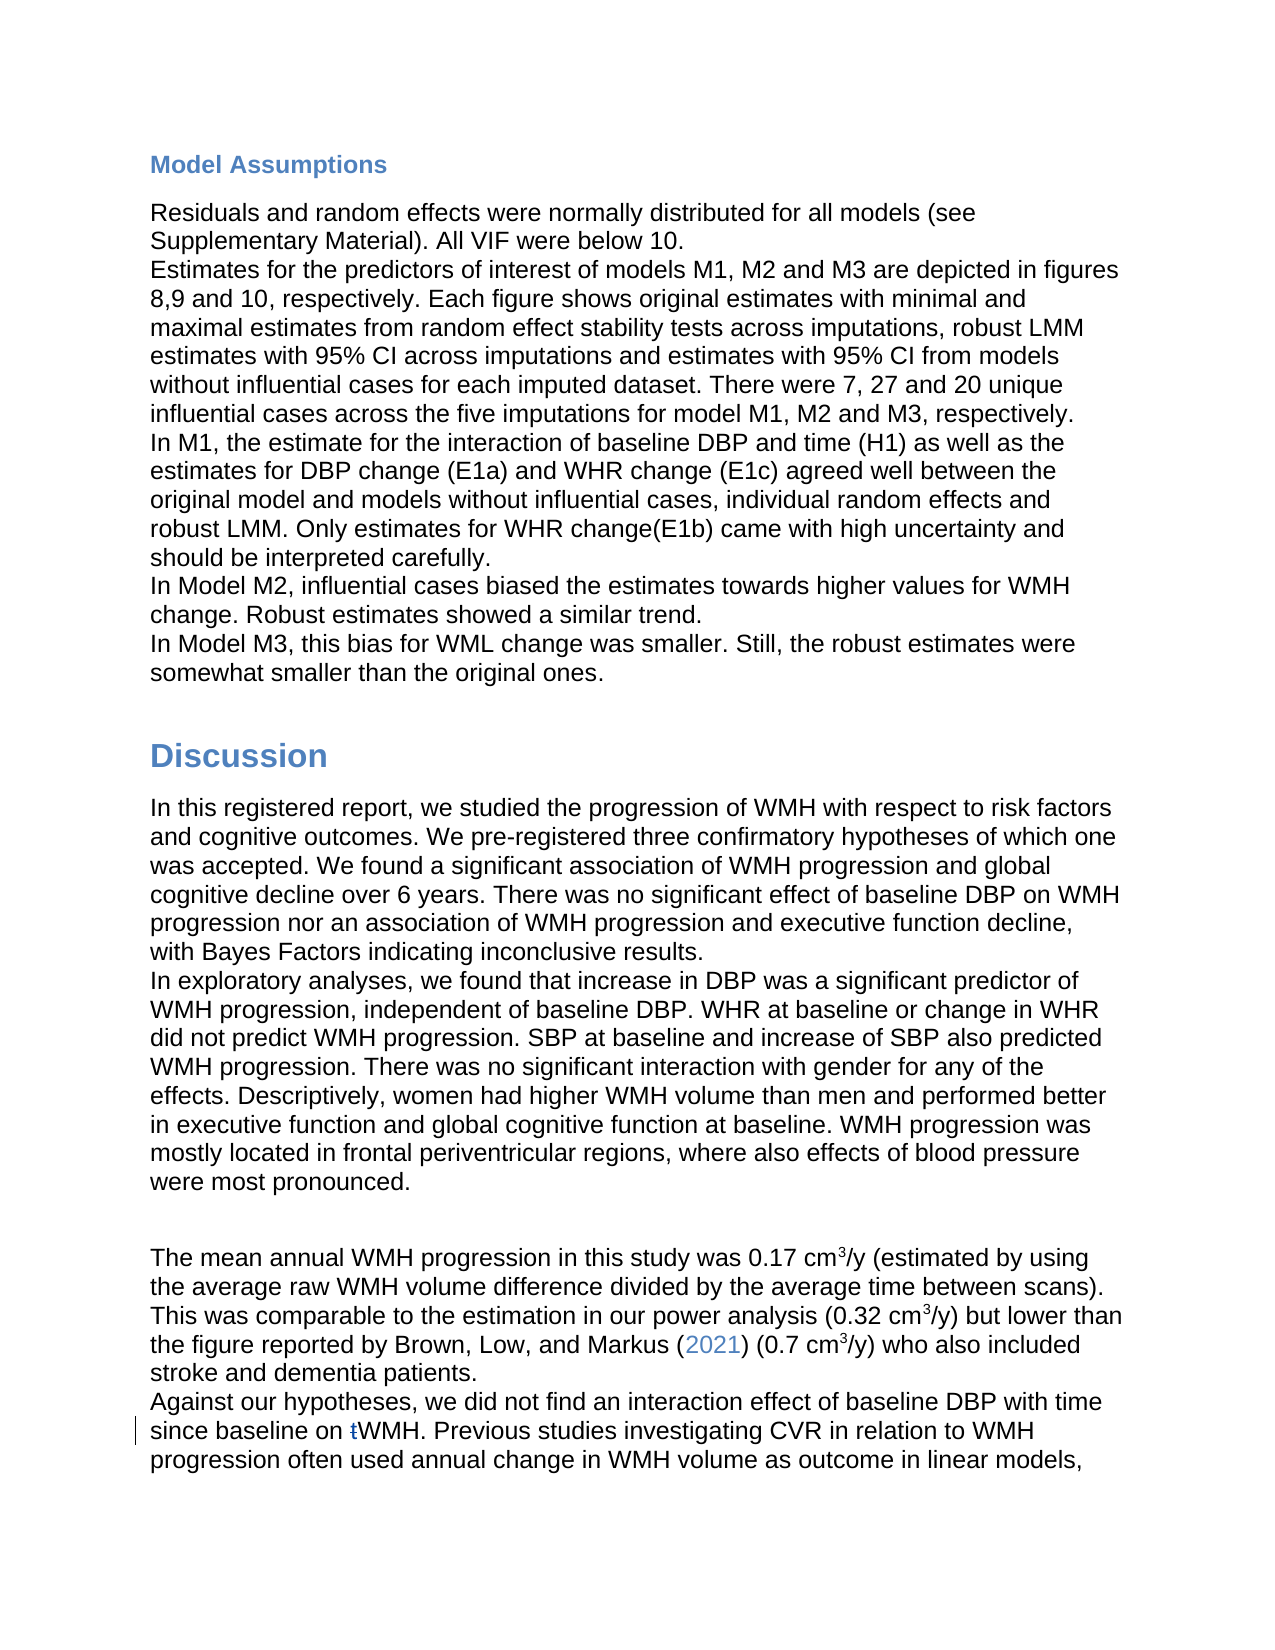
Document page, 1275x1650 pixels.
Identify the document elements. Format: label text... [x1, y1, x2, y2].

text The mean annual WMH progression in this study was 0.17 cm3/y (estimated by using the average raw WMH volume difference divided by the average time between scans). This was comparable to the estimation in our power analysis (0.32 cm3/y) but lower than the figure reported by Brown, Low, and Markus (2021) (0.7 cm3/y) who also included stroke and dementia patients. Against our hypotheses, we did not find an interaction effect of baseline DBP with time since baseline on WMH. Previous studies investigating CVR in relation to WMH progression often used annual change in WMH volume as outcome in linear models, [150, 1243, 1125, 1473]
text Residuals and random effects were normally distributed for all models (see Supplementary Material). All VIF were below 10. Estimates for the predictors of interest of models M1, M2 and M3 are depicted in figures 8,9 and 10, respectively. Each figure shows original estimates with minimal and maximal estimates from random effect stability tests across imputations, robust LMM estimates with 95% CI across imputations and estimates with 95% CI from models without influential cases for each imputed dataset. There were 7, 27 and 20 unique influential cases across the five imputations for model M1, M2 and M3, respectively. In M1, the estimate for the interaction of baseline DBP and time (H1) as well as the estimates for DBP change (E1a) and WHR change (E1c) agreed well between the original model and models without influential cases, individual random effects and robust LMM. Only estimates for WHR change(E1b) came with high uncertainty and should be interpreted carefully. In Model M2, influential cases biased the estimates towards higher values for WMH change. Robust estimates showed a similar trend. In Model M3, this bias for WML change was smaller. Still, the robust estimates were somewhat smaller than the original ones. [150, 197, 1125, 686]
text In this registered report, we studied the progression of WMH with respect to risk factors and cognitive outcomes. We pre-registered three confirmatory hypotheses of which one was accepted. We found a significant association of WMH progression and global cognitive decline over 6 years. There was no significant effect of baseline DBP on WMH progression nor an association of WMH progression and executive function decline, with Bayes Factors indicating inconclusive results. In exploratory analyses, we found that increase in DBP was a significant predictor of WMH progression, independent of baseline DBP. WHR at baseline or change in WHR did not predict WMH progression. SBP at baseline and increase of SBP also predicted WMH progression. There was no significant interaction with gender for any of the effects. Descriptively, women had higher WMH volume than men and performed better in executive function and global cognitive function at baseline. WMH progression was mostly located in frontal periventricular regions, where also effects of blood pressure were most pronounced. [150, 793, 1125, 1225]
subtitle Model Assumptions [150, 150, 1125, 179]
subtitle Discussion [150, 736, 1125, 775]
